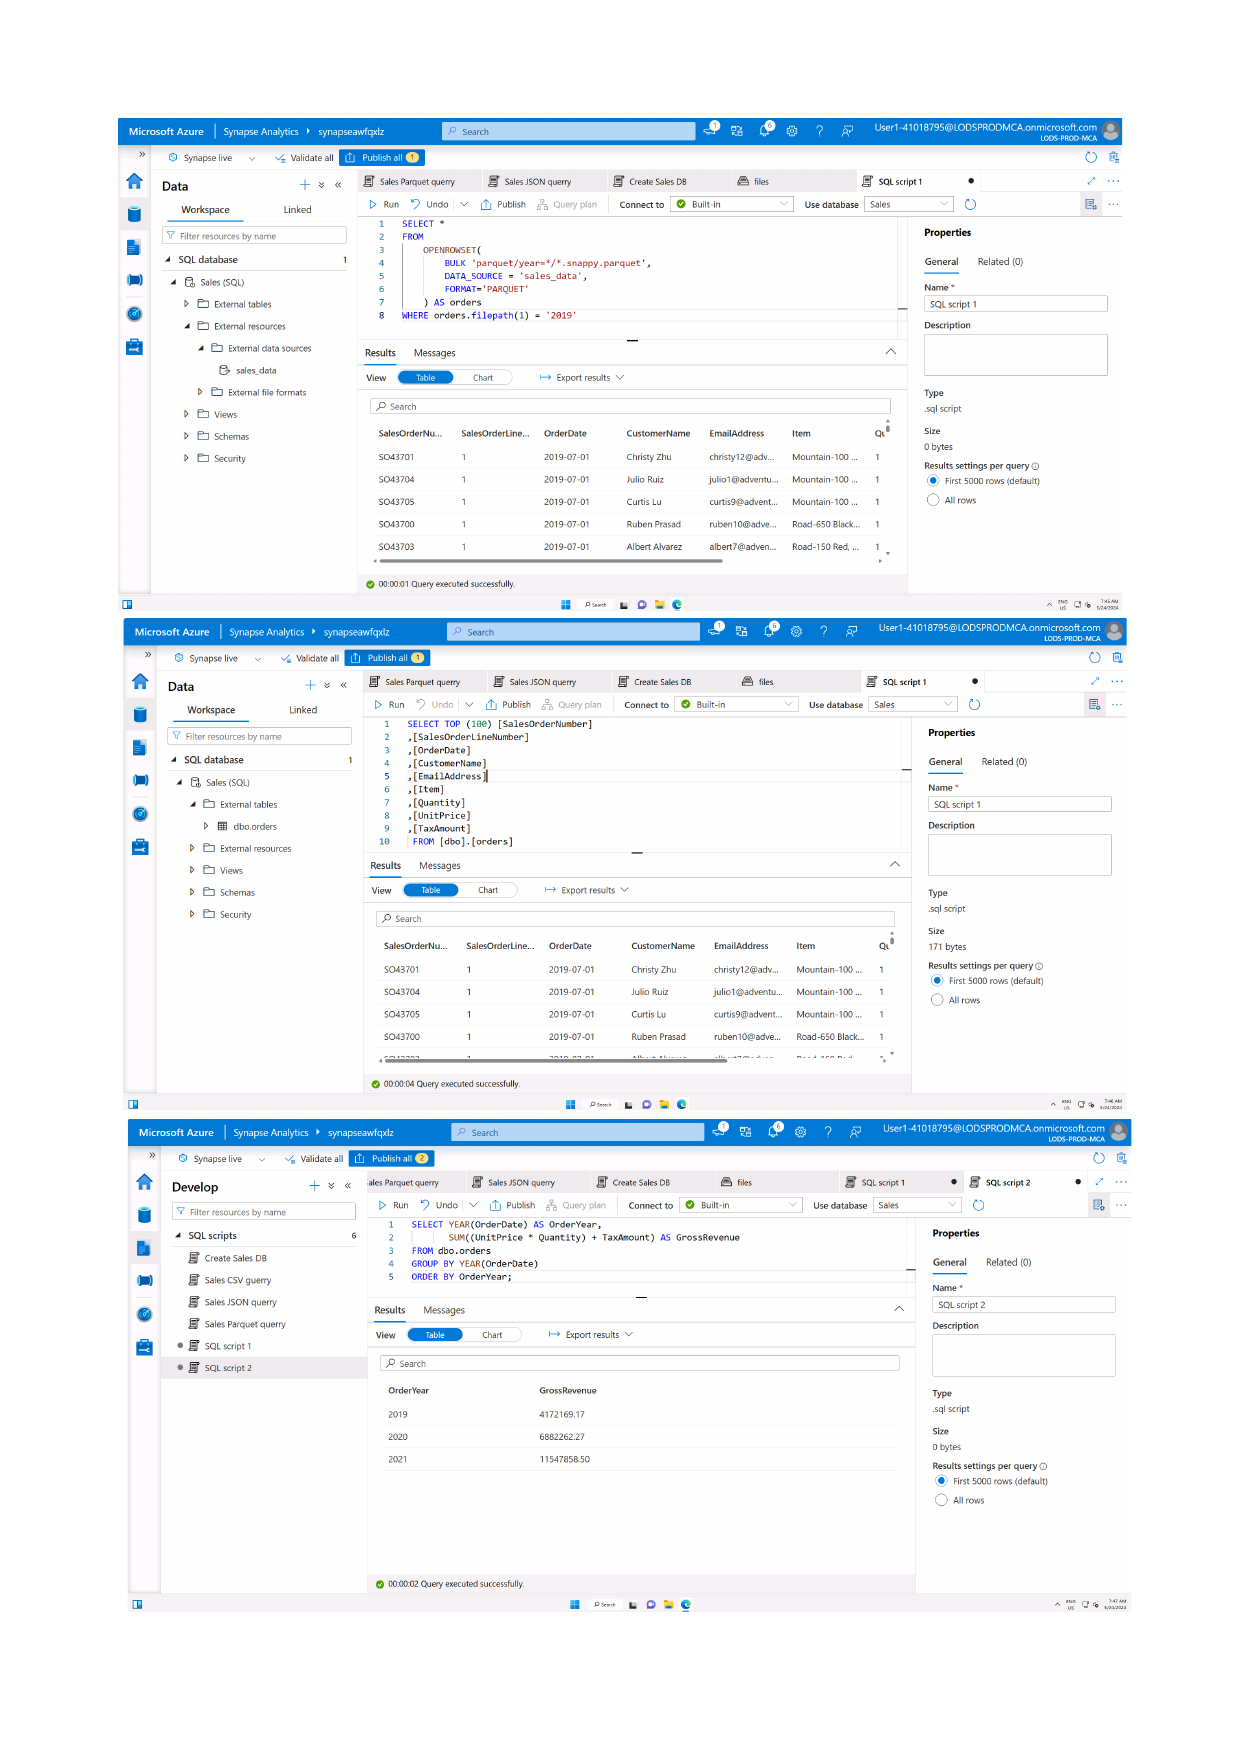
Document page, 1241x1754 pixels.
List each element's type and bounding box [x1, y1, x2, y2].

picture [127, 1119, 1132, 1612]
picture [118, 118, 1123, 611]
picture [122, 618, 1127, 1110]
